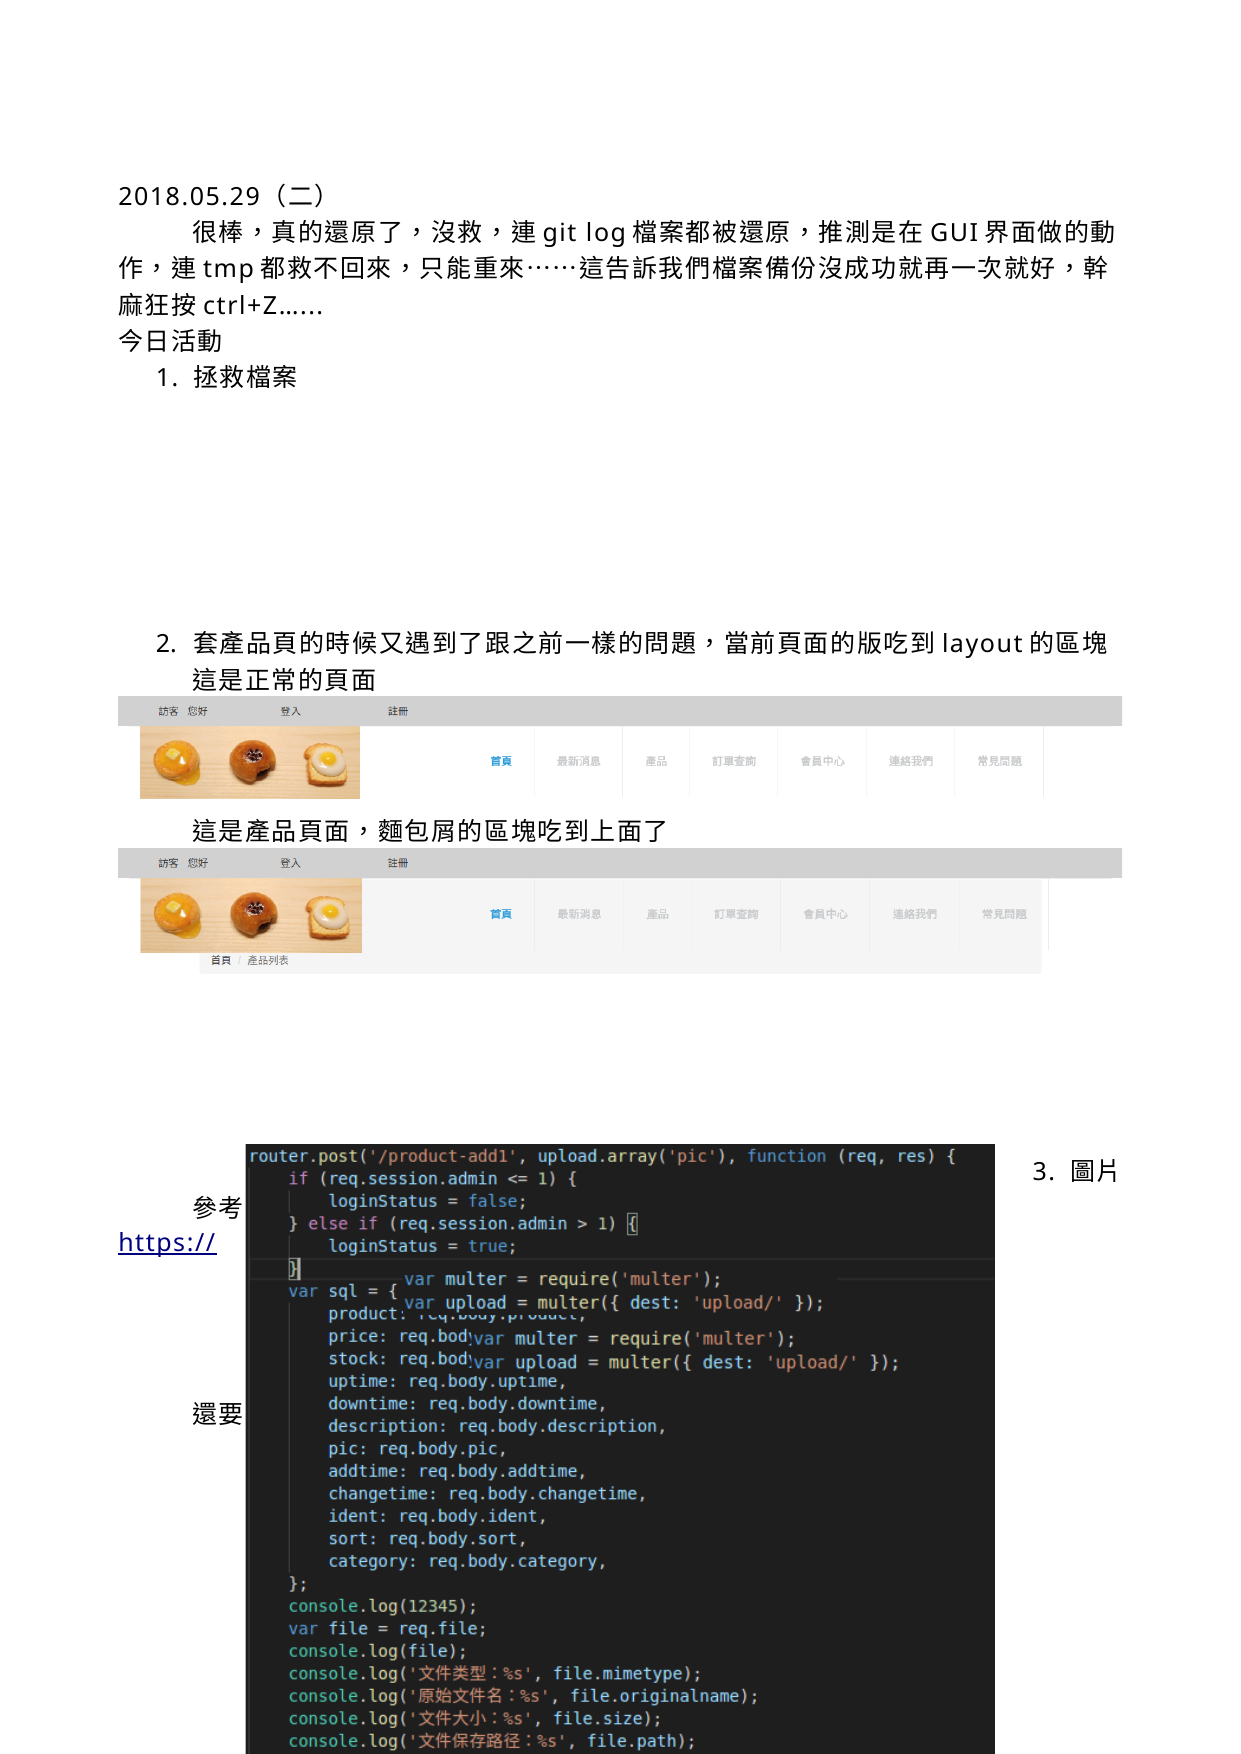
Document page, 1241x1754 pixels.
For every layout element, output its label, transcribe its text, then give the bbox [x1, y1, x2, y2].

text 這是正常的頁面 [118, 660, 1122, 696]
text https://www.cnblogs.com/chyingp/p/express-multer-file-upload.html [995, 1224, 1122, 1258]
picture [118, 696, 1123, 812]
text adminproduct.js [995, 1326, 1122, 1361]
list 圖片上傳 [156, 1152, 245, 1188]
picture [245, 1144, 995, 1754]
list 套產品頁的時候又遇到了跟之前一樣的問題，當前頁面的版吃到layout的區塊 [156, 624, 1122, 660]
text 參考資料：Nodejs进阶：基于express+multer的文件上传 [118, 1188, 245, 1224]
text 今日活動 [118, 321, 1122, 358]
text 很棒，真的還原了，沒救，連git log檔案都被還原，推測是在GUI界面做的動作，連tmp都救不回來，只能重來……這告訴我們檔案備份沒成功就再一次就好，幹麻狂按ctrl+Z…... [118, 213, 1122, 321]
text app.js [995, 1258, 1122, 1292]
text 這是產品頁面，麵包屑的區塊吃到上面了 [118, 812, 1122, 848]
list 拯救檔案 [156, 358, 1122, 394]
text 還要在view下面建一個upload資料夾 [995, 1394, 1122, 1431]
text https://www.cnblogs.com/chyingp/p/express-multer-file-upload.html [118, 1224, 245, 1258]
text app.js [118, 1258, 245, 1292]
text 參考資料：Nodejs进阶：基于express+multer的文件上传 [995, 1188, 1122, 1224]
list 圖片上傳 [995, 1152, 1122, 1188]
picture [118, 848, 1123, 980]
text 還要在view下面建一個upload資料夾 [118, 1394, 245, 1431]
text 2018.05.29（二） [118, 176, 1122, 213]
text adminproduct.js [118, 1326, 245, 1361]
